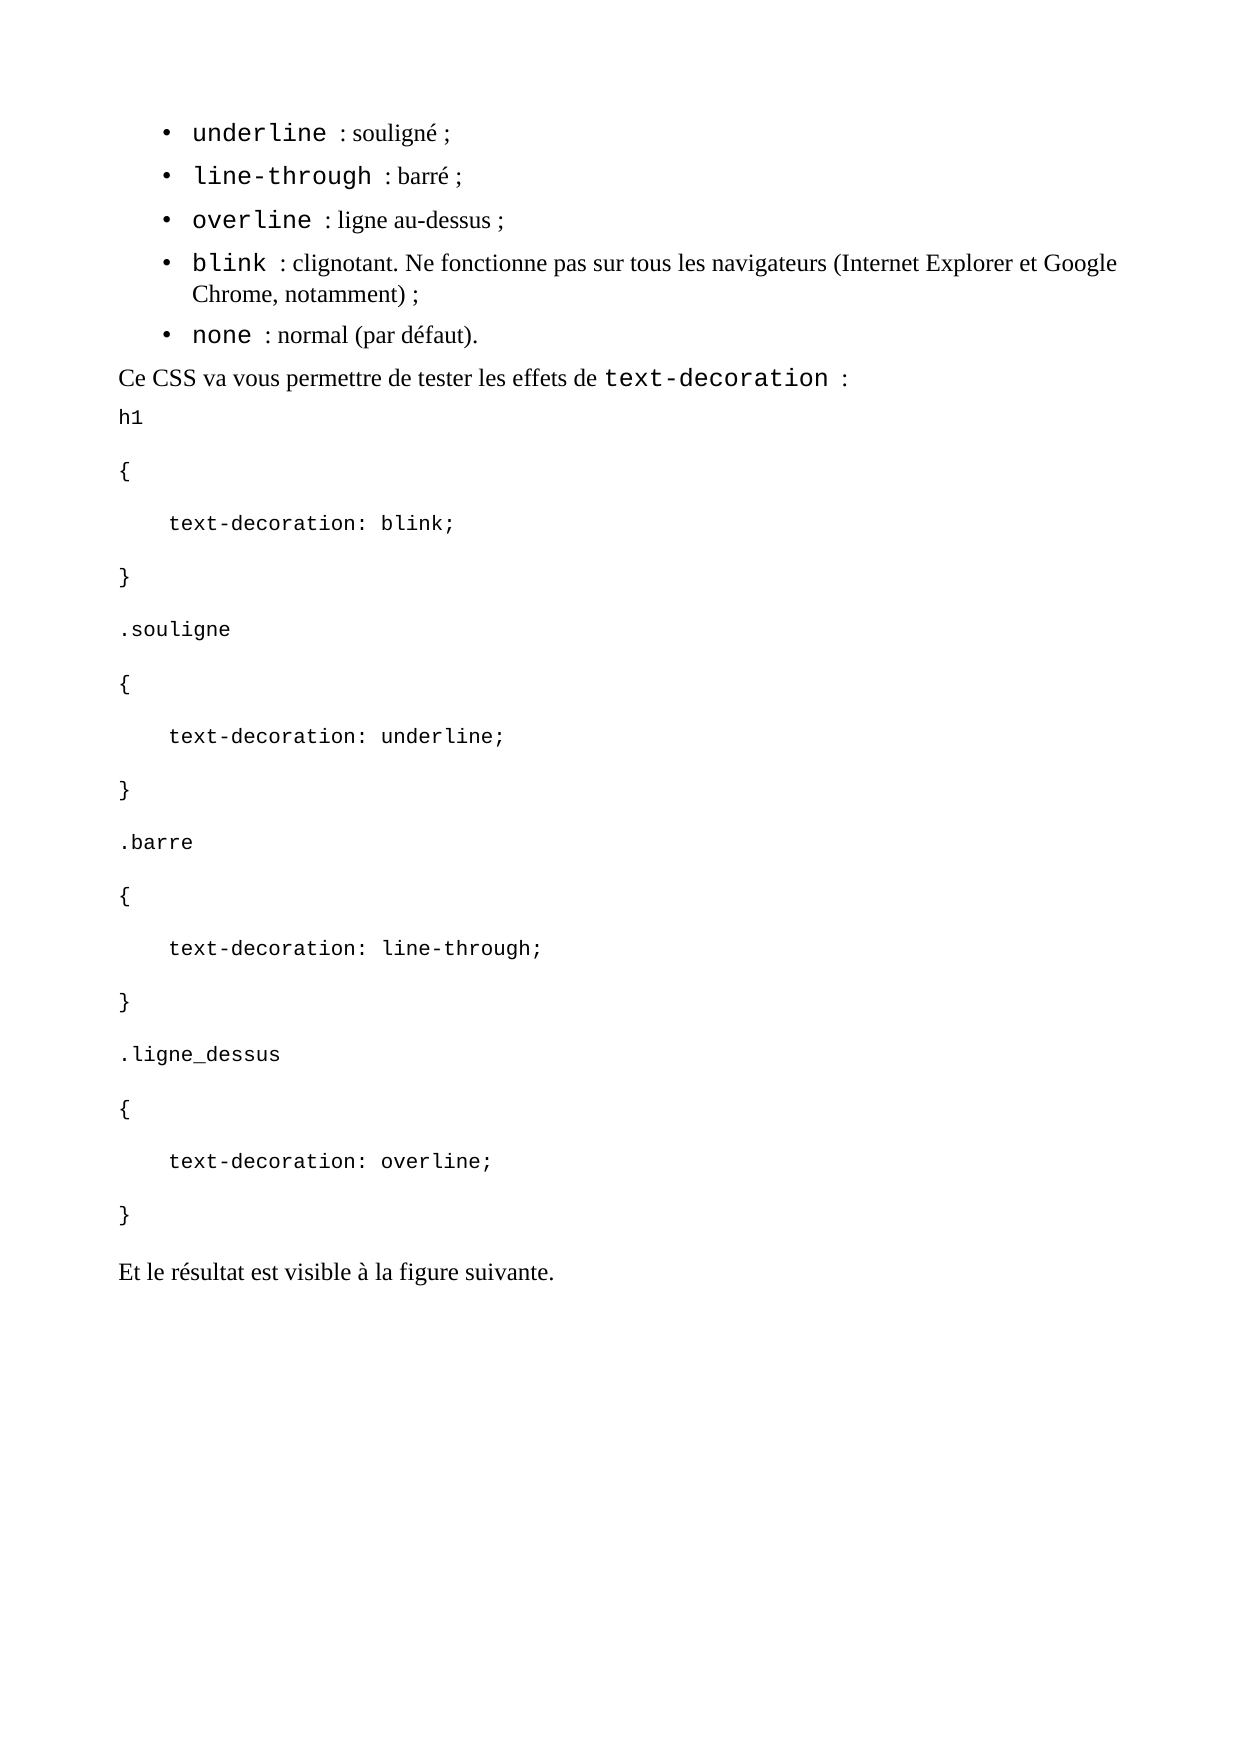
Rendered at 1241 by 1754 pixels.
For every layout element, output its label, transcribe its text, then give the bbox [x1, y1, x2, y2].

text } [118, 991, 1122, 1015]
list none : normal (par défaut). [162, 320, 1122, 351]
text Ce CSS va vous permettre de tester les effets de text-decoration : [118, 363, 1122, 394]
text text-decoration: underline; [118, 726, 1122, 749]
text { [118, 672, 1122, 696]
text Et le résultat est visible à la figure suivante. [118, 1257, 1122, 1286]
text } [118, 1204, 1122, 1227]
text } [118, 566, 1122, 590]
list underline : souligné ; [162, 118, 1122, 149]
list blink : clignotant. Ne fonctionne pas sur tous les navigateurs (Internet Explorer et Google Chrome, notamment) ; [162, 248, 1122, 308]
text text-decoration: overline; [118, 1151, 1122, 1174]
text .souligne [118, 619, 1122, 643]
text text-decoration: blink; [118, 513, 1122, 537]
text } [118, 779, 1122, 802]
text text-decoration: line-through; [118, 938, 1122, 962]
text .barre [118, 832, 1122, 856]
text h1 [118, 407, 1122, 431]
text { [118, 1097, 1122, 1121]
text { [118, 885, 1122, 909]
list line-through : barré ; [162, 161, 1122, 192]
list overline : ligne au-dessus ; [162, 205, 1122, 236]
text .ligne_dessus [118, 1044, 1122, 1068]
text { [118, 460, 1122, 484]
